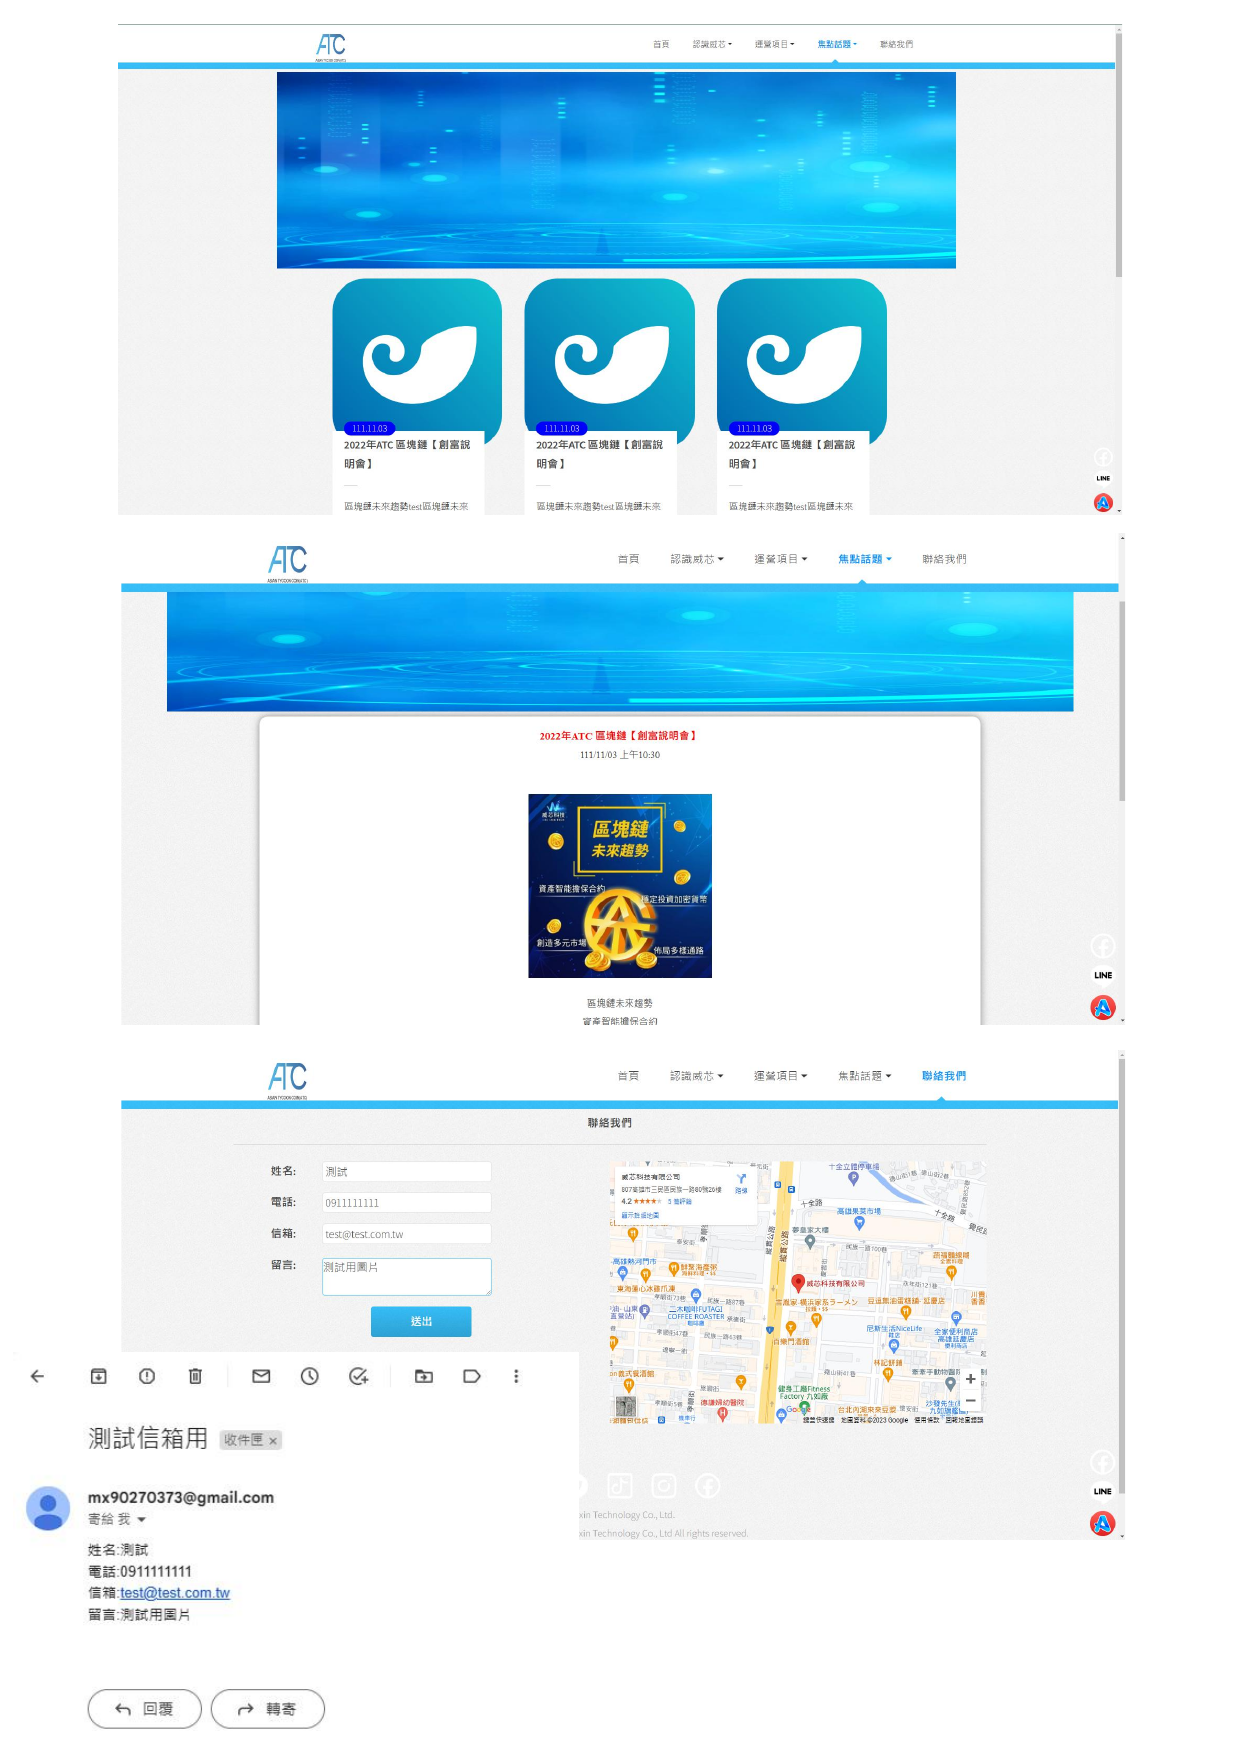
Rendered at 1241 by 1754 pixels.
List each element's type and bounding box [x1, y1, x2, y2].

picture [121, 533, 1126, 1025]
picture [13, 1050, 1126, 1742]
picture [118, 24, 1123, 515]
